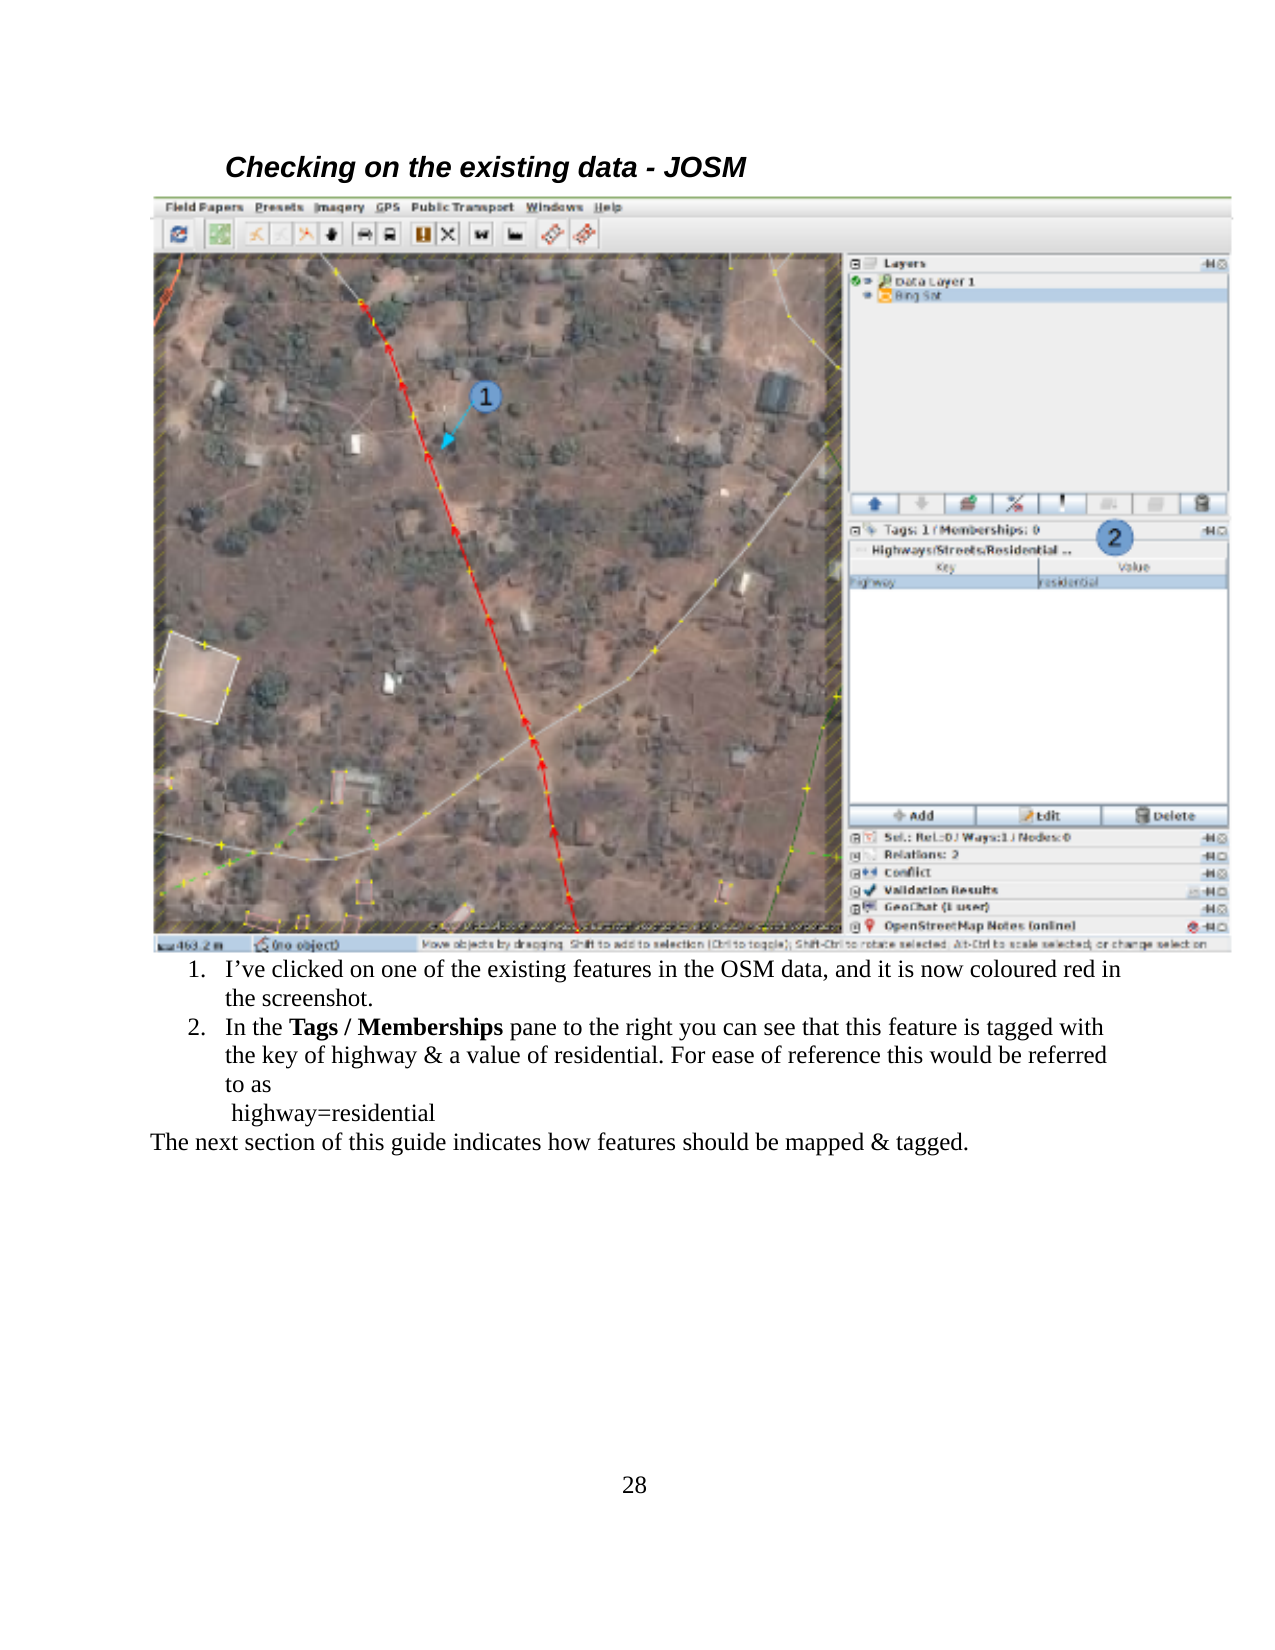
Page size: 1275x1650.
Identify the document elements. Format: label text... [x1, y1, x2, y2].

list In the Tags / Memberships pane to the right you can see that this feature is tagged with the key of highway & a value of residential. For ease of reference this would be referred to as highway=residential [187, 1012, 1125, 1127]
list I’ve clicked on one of the existing features in the OSM data, and it is now coloured red in the screenshot. [187, 955, 1125, 1012]
text The next section of this guide indicates how features should be mapped & tagged. [150, 1127, 1125, 1156]
subtitle Checking on the existing data - JOSM [187, 150, 1125, 183]
picture [150, 196, 1234, 955]
